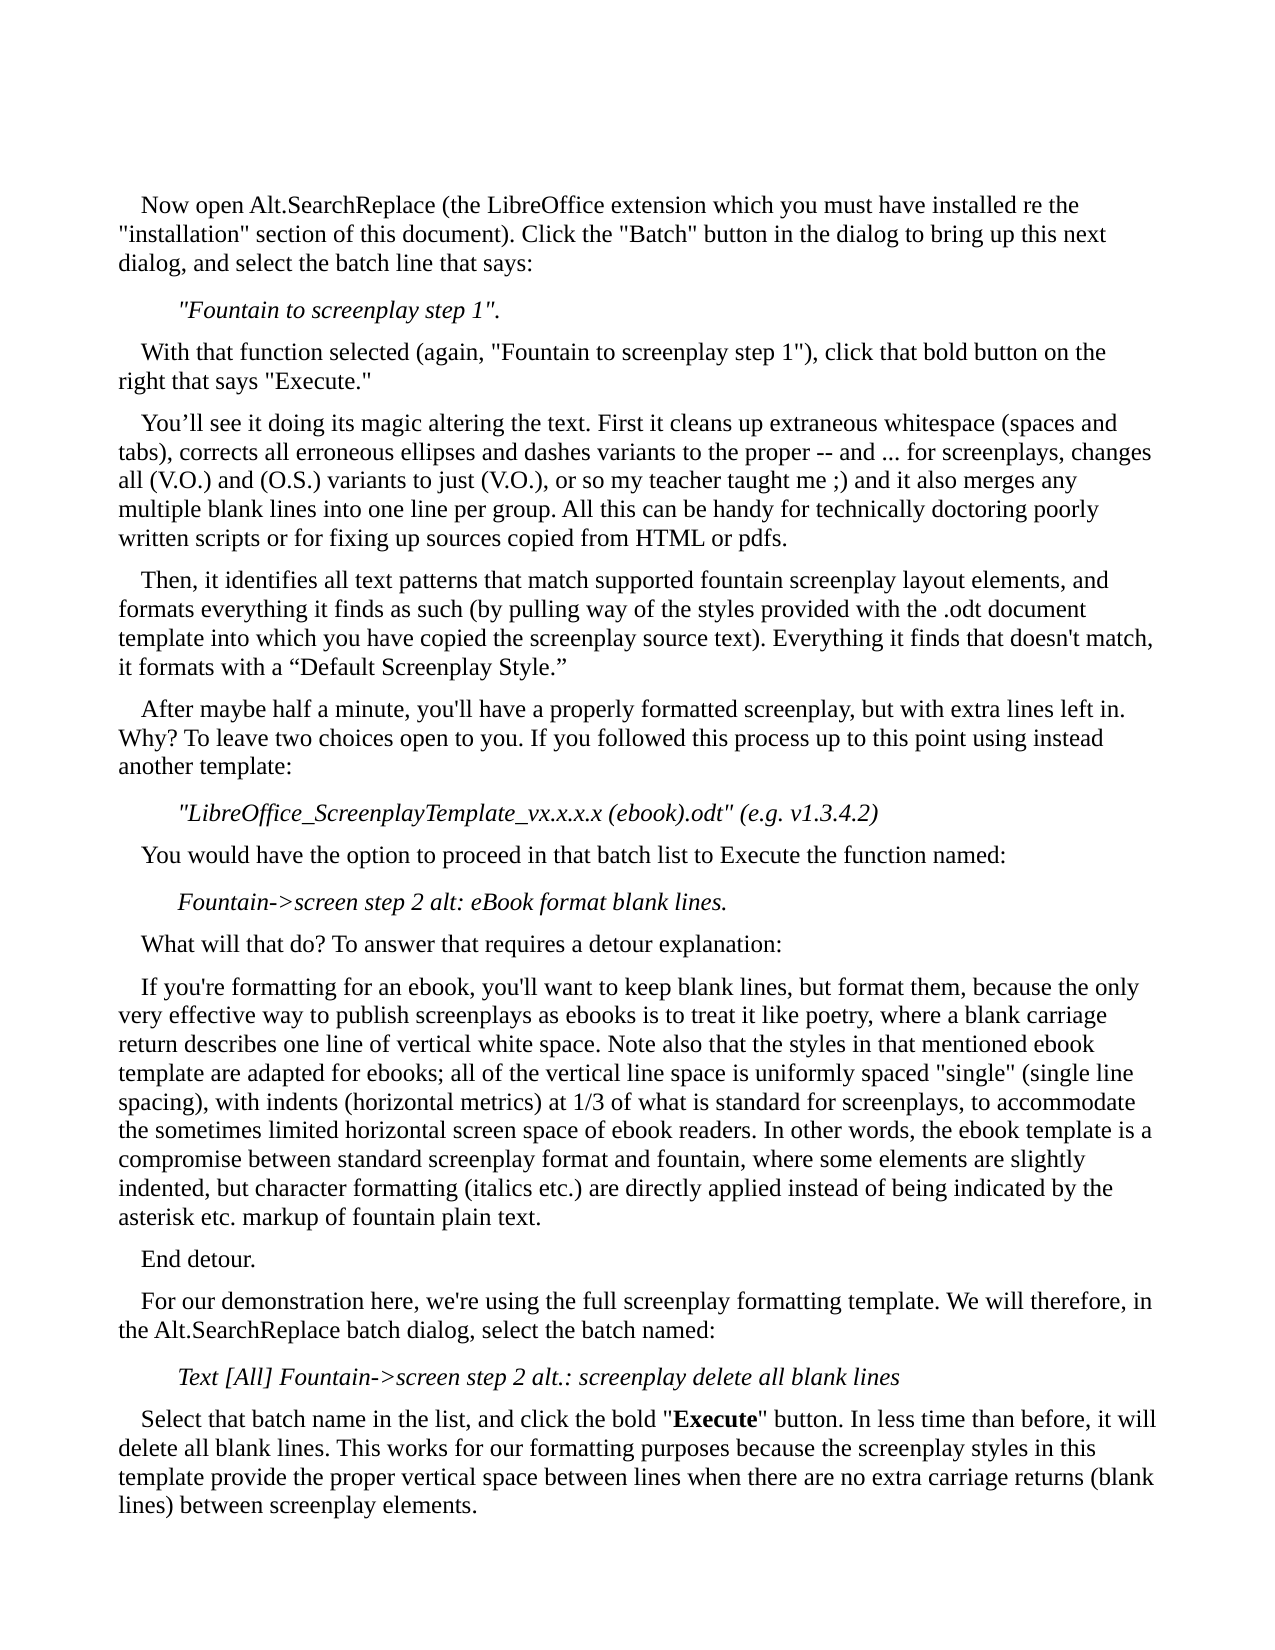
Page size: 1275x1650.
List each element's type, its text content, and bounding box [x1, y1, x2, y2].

text You’ll see it doing its magic altering the text. First it cleans up extraneous whitespace (spaces and tabs), corrects all erroneous ellipses and dashes variants to the proper -- and ... for screenplays, changes all (V.O.) and (O.S.) variants to just (V.O.), or so my teacher taught me ;) and it also merges any multiple blank lines into one line per group. All this can be handy for technically doctoring poorly written scripts or for fixing up sources copied from HTML or pdfs. [118, 408, 1157, 552]
text End detour. [118, 1244, 1157, 1273]
text You would have the option to proceed in that batch list to Execute the function named: [118, 840, 1157, 869]
text With that function selected (again, "Fountain to screenplay step 1"), click that bold button on the right that says "Execute." [118, 337, 1157, 394]
text Now open Alt.SearchReplace (the LibreOffice extension which you must have installed re the "installation" section of this document). Click the "Batch" button in the dialog to bring up this next dialog, and select the batch line that says: [118, 190, 1157, 277]
text "Fountain to screenplay step 1". [177, 295, 1098, 323]
text Fountain->screen step 2 alt: eBook format blank lines. [177, 887, 1098, 916]
text Then, it identifies all text patterns that match supported fountain screenplay layout elements, and formats everything it finds as such (by pulling way of the styles provided with the .odt document template into which you have copied the screenplay source text). Everything it finds that doesn't match, it formats with a “Default Screenplay Style.” [118, 565, 1157, 680]
text "LibreOffice_ScreenplayTemplate_vx.x.x.x (ebook).odt" (e.g. v1.3.4.2) [177, 798, 1098, 827]
text If you're formatting for an ebook, you'll want to keep blank lines, but format them, because the only very effective way to publish screenplays as ebooks is to treat it like poetry, where a blank carriage return describes one line of vertical white space. Note also that the styles in that mentioned ebook template are adapted for ebooks; all of the vertical line space is uniformly spaced "single" (single line spacing), with indents (horizontal metrics) at 1/3 of what is standard for screenplays, to accommodate the sometimes limited horizontal screen space of ebook readers. In other words, the ebook template is a compromise between standard screenplay format and fountain, where some elements are slightly indented, but character formatting (italics etc.) are directly applied instead of being indicated by the asterisk etc. markup of fountain plain text. [118, 972, 1157, 1231]
text For our demonstration here, we're using the full screenplay formatting template. We will therefore, in the Alt.SearchReplace batch dialog, select the batch named: [118, 1286, 1157, 1344]
text After maybe half a minute, you'll have a properly formatted screenplay, but with extra lines left in. Why? To leave two choices open to you. If you followed this process up to this point using instead another template: [118, 694, 1157, 780]
text Select that batch name in the list, and click the bold "Execute" button. In less time than before, it will delete all blank lines. This works for our formatting purposes because the screenplay styles in this template provide the proper vertical space between lines when there are no extra carriage returns (blank lines) between screenplay elements. [118, 1404, 1157, 1519]
text Text [All] Fountain->screen step 2 alt.: screenplay delete all blank lines [177, 1362, 1098, 1391]
text What will that do? To answer that requires a detour explanation: [118, 929, 1157, 958]
